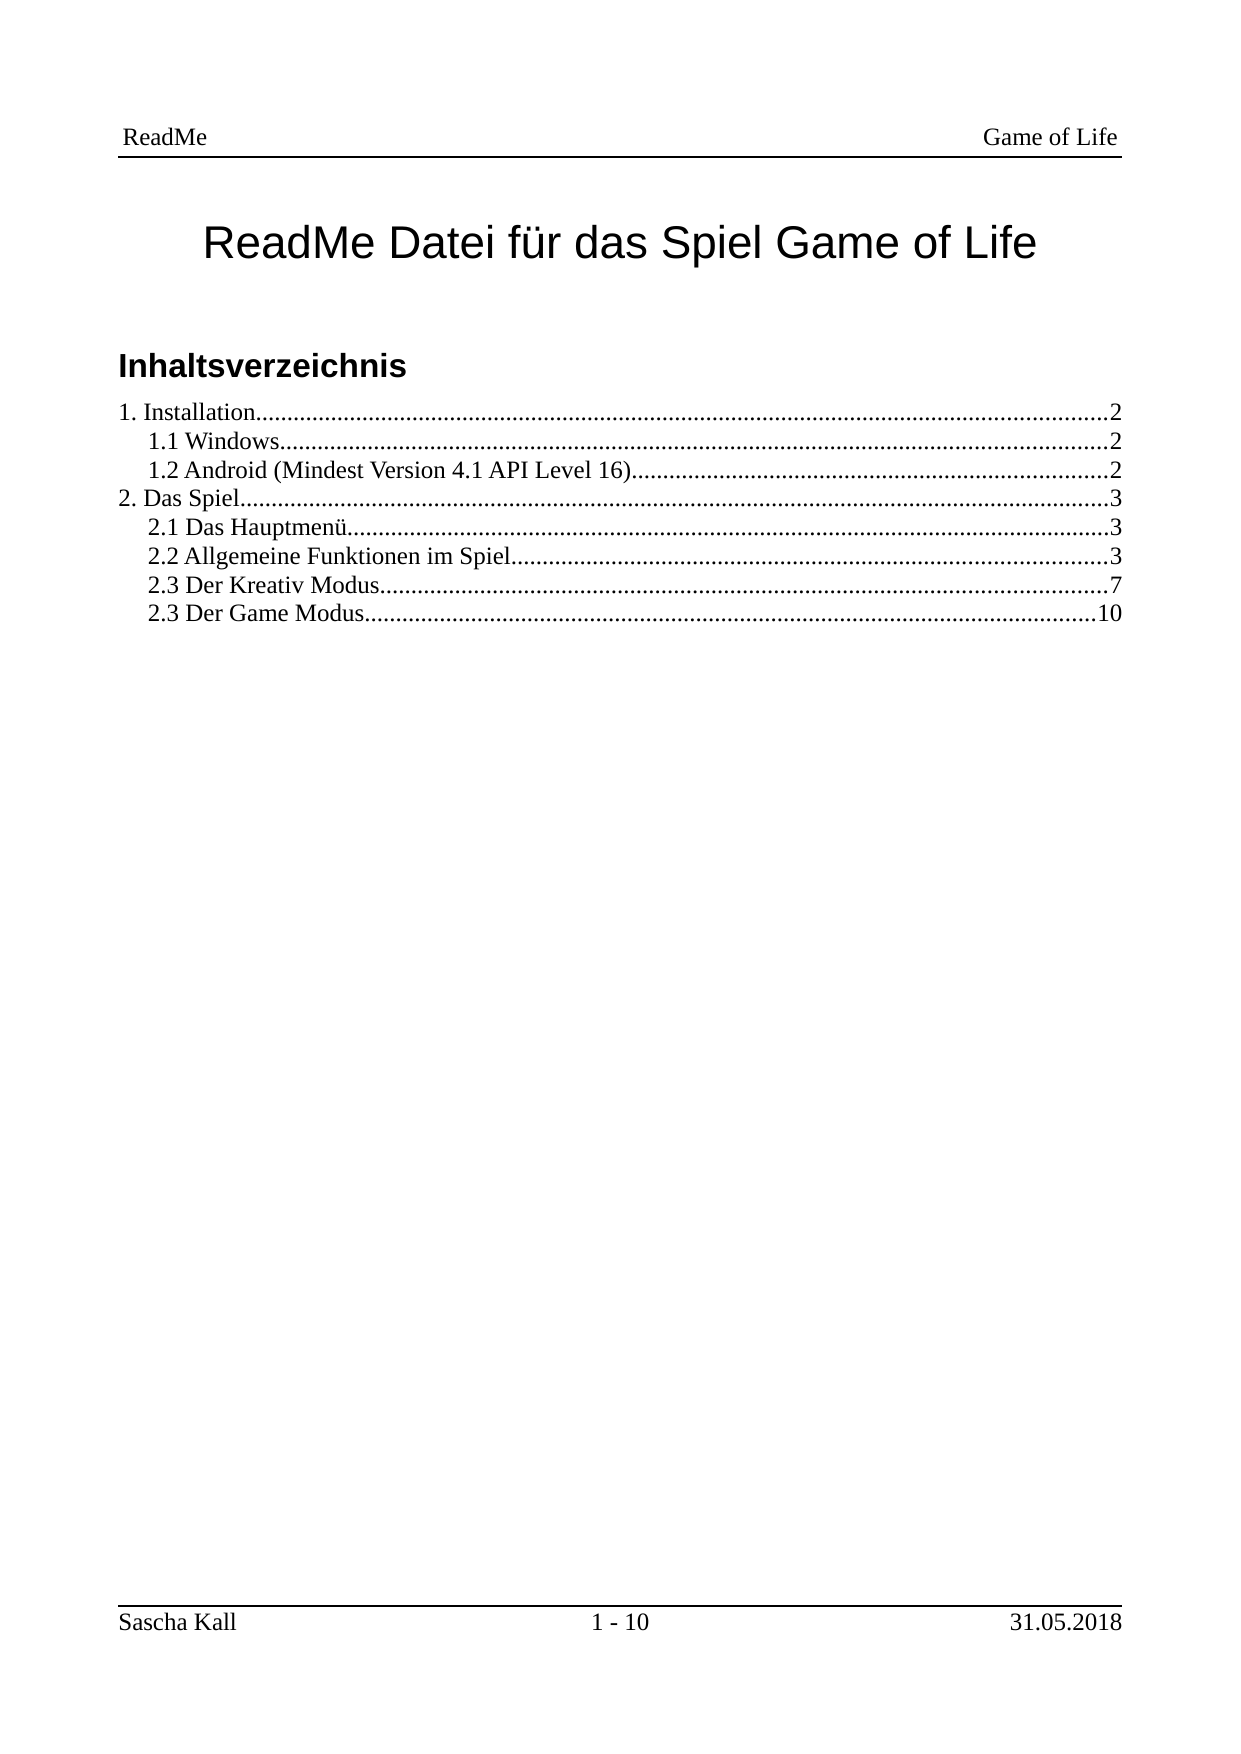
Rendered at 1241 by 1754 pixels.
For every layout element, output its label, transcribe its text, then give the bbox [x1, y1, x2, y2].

text 1.2 Android (Mindest Version 4.1 API Level 16) 2 [148, 455, 1122, 483]
text ReadMe Datei für das Spiel Game of Life [118, 216, 1122, 269]
text 2. Das Spiel 3 [118, 483, 1122, 512]
text 1.1 Windows 2 [148, 426, 1122, 455]
text 2.3 Der Game Modus 10 [148, 598, 1122, 627]
text 2.1 Das Hauptmenü 3 [148, 512, 1122, 541]
text 2.2 Allgemeine Funktionen im Spiel 3 [148, 541, 1122, 570]
text 1. Installation 2 [118, 397, 1122, 426]
text 2.3 Der Kreativ Modus 7 [148, 570, 1122, 598]
subtitle Inhaltsverzeichnis [118, 346, 1122, 385]
